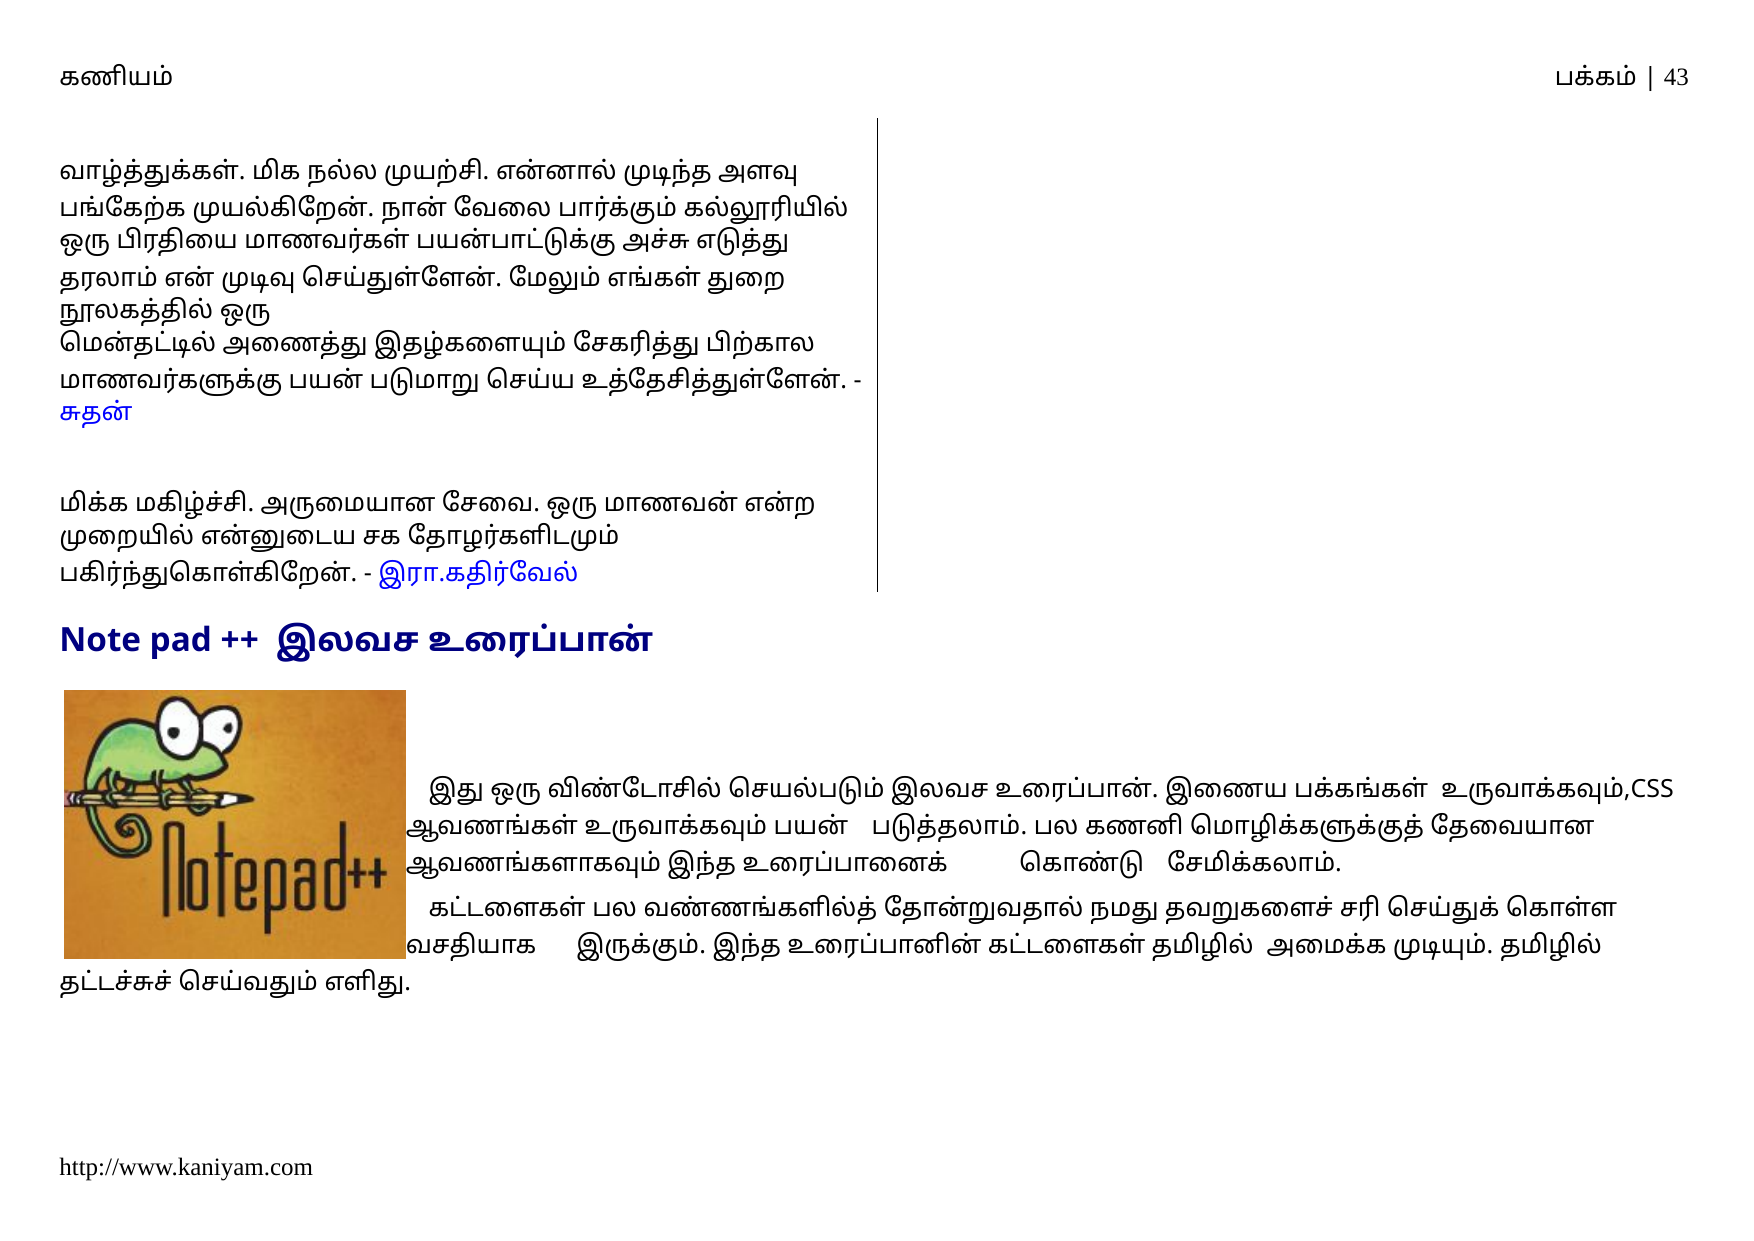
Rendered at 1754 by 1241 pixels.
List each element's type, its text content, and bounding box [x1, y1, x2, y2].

subtitle மிக்க மகிழ்ச்சி. அருமையான சேவை. ஒரு மாணவன் என்ற முறையில் என்னுடைய சக தோழர்களிடமும் பகிர்ந்துகொள்கிறேன். - இரா.கதிர்வேல் [59, 485, 862, 591]
text இது ஒரு விண்டோசில் செயல்படும் இலவச உரைப்பான். இணைய பக்கங்கள் உருவாக்கவும்,CSS ஆவணங்கள் உருவாக்கவும் பயன் படுத்தலாம். பல கணனி மொழிக்களுக்குத் தேவையான ஆவணங்களாகவும் இந்த உரைப்பானைக் கொண்டு சேமிக்கலாம். [406, 771, 1695, 882]
subtitle வாழ்த்துக்கள். மிக நல்ல முயற்சி. என்னால் முடிந்த அளவு பங்கேற்க முயல்கிறேன். நான் வேலை பார்க்கும் கல்லூரியில் ஒரு பிரதியை மாணவர்கள் பயன்பாட்டுக்கு அச்சு எடுத்து தரலாம் என் முடிவு செய்துள்ளேன். மேலும் எங்கள் துறை நூலகத்தில் ஒரு மென்தட்டில் அணைத்து இதழ்களையும் சேகரித்து பிற்கால மாணவர்களுக்கு பயன் படுமாறு செய்ய உத்தேசித்துள்ளேன். - சுதன் [59, 153, 862, 431]
subtitle Note pad ++ இலவச உரைப்பான் [59, 616, 1695, 665]
picture [64, 690, 406, 959]
text கட்டளைகள் பல வண்ணங்களில்த் தோன்றுவதால் நமது தவறுகளைச் சரி செய்துக் கொள்ள வசதியாக இருக்கும். இந்த உரைப்பானின் கட்டளைகள் தமிழில் அமைக்க முடியும். தமிழில் தட்டச்சுச் செய்வதும் எளிது. [59, 894, 1695, 1001]
